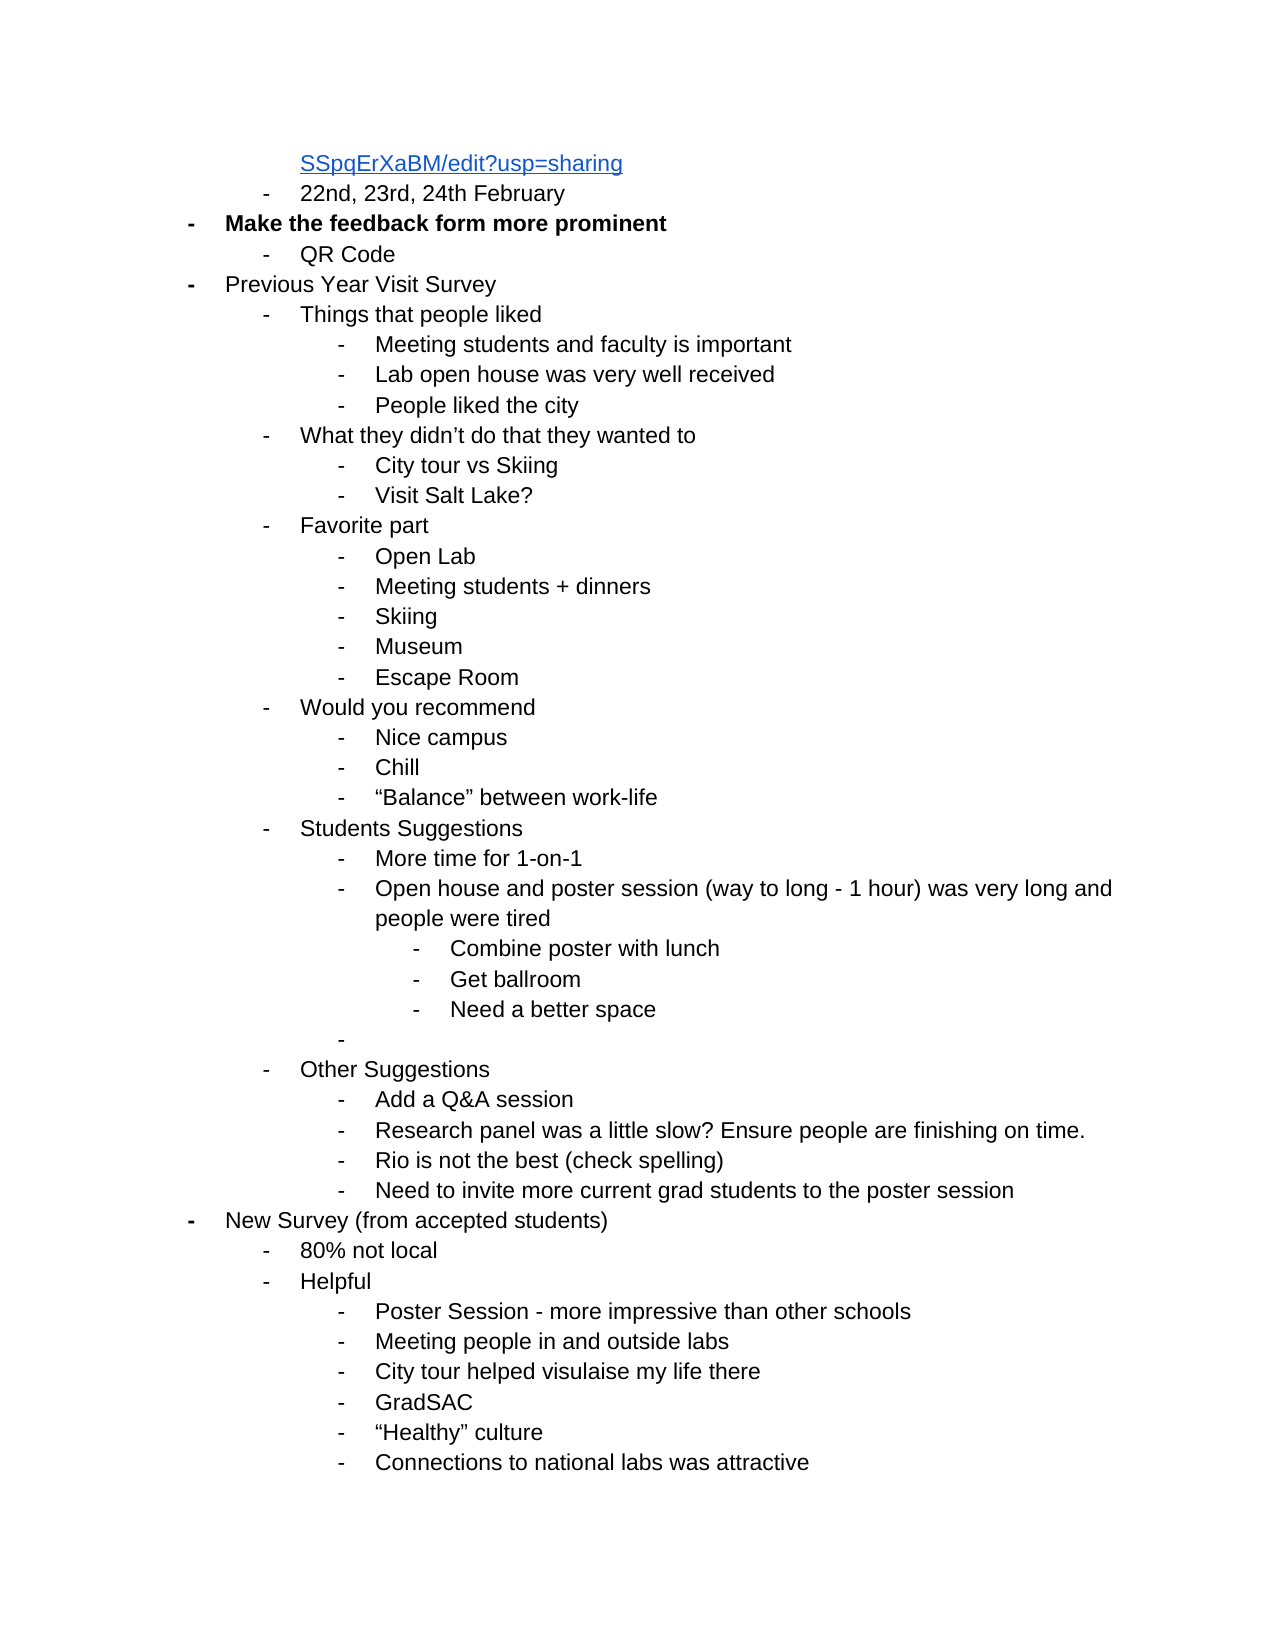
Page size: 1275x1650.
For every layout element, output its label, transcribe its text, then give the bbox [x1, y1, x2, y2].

list City tour helped visulaise my life there [337, 1358, 1125, 1385]
list Escape Room [337, 663, 1125, 690]
list Poster Session - more impressive than other schools [337, 1298, 1125, 1324]
list Nice campus [337, 724, 1125, 750]
list Combine poster with lunch [412, 935, 1125, 962]
list “Balance” between work-life [337, 784, 1125, 811]
list Things that people liked [262, 301, 1125, 327]
list Need a better space [412, 996, 1125, 1022]
list Museum [337, 633, 1125, 660]
list 22nd, 23rd, 24th February [262, 180, 1125, 207]
list Previous Year Visit Survey [187, 271, 1125, 297]
list Open house and poster session (way to long - 1 hour) was very long and people were tired [337, 875, 1125, 932]
list Meeting students and faculty is important [337, 331, 1125, 358]
list Meeting students + dinners [337, 573, 1125, 599]
list SSpqErXaBM/edit?usp=sharing [262, 150, 1125, 176]
list Favorite part [262, 512, 1125, 539]
list What they didn’t do that they wanted to [262, 422, 1125, 448]
list Get ballroom [412, 966, 1125, 992]
list Meeting people in and outside labs [337, 1328, 1125, 1354]
list Research panel was a little slow? Ensure people are finishing on time. [337, 1117, 1125, 1143]
list Lab open house was very well received [337, 361, 1125, 388]
list Connections to national labs was attractive [337, 1449, 1125, 1475]
list 80% not local [262, 1237, 1125, 1264]
list City tour vs Skiing [337, 452, 1125, 478]
list More time for 1-on-1 [337, 845, 1125, 871]
list People liked the city [337, 392, 1125, 418]
list Visit Salt Lake? [337, 482, 1125, 509]
list Skiing [337, 603, 1125, 629]
list Need to invite more current grad students to the poster session [337, 1177, 1125, 1203]
list QR Code [262, 241, 1125, 267]
list GradSAC [337, 1388, 1125, 1415]
list Helpful [262, 1268, 1125, 1294]
list Other Suggestions [262, 1056, 1125, 1083]
list New Survey (from accepted students) [187, 1207, 1125, 1234]
list Students Suggestions [262, 814, 1125, 841]
list Open Lab [337, 543, 1125, 569]
list Make the feedback form more prominent [187, 210, 1125, 237]
list Add a Q&A session [337, 1086, 1125, 1113]
list “Healthy” culture [337, 1419, 1125, 1445]
list Rio is not the best (check spelling) [337, 1147, 1125, 1173]
list Chill [337, 754, 1125, 781]
list Would you recommend [262, 694, 1125, 720]
